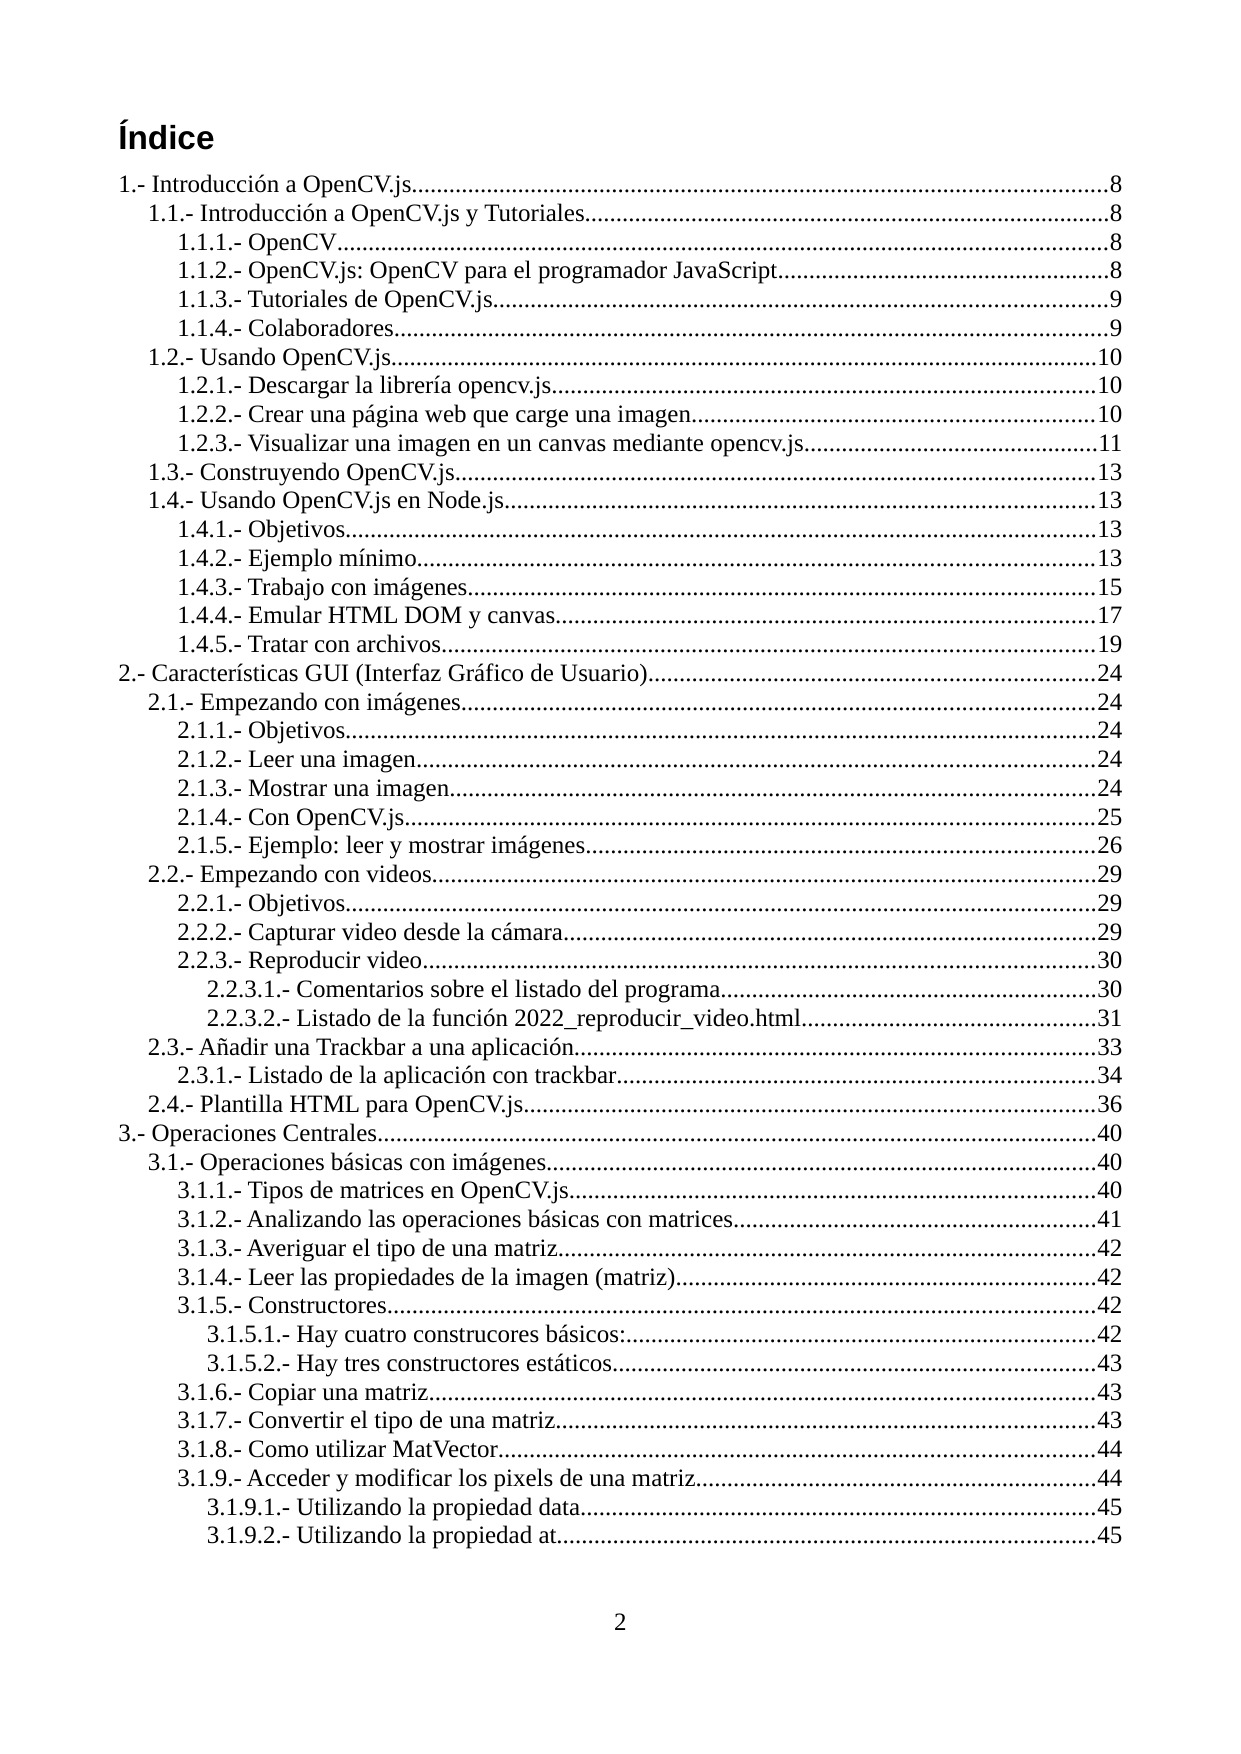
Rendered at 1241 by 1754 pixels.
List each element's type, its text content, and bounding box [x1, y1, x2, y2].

subtitle Índice [118, 118, 1122, 157]
text 3.1.1.- Tipos de matrices en OpenCV.js 40 [177, 1175, 1122, 1204]
text 2.2.2.- Capturar video desde la cámara 29 [177, 917, 1122, 945]
text 3.1.9.1.- Utilizando la propiedad data 45 [207, 1492, 1122, 1520]
text 3.1.8.- Como utilizar MatVector 44 [177, 1434, 1122, 1463]
text 1.4.5.- Tratar con archivos 19 [177, 629, 1122, 658]
text 3.1.6.- Copiar una matriz 43 [177, 1377, 1122, 1405]
text 1.4.- Usando OpenCV.js en Node.js 13 [148, 485, 1122, 514]
text 1.4.4.- Emular HTML DOM y canvas 17 [177, 600, 1122, 629]
text 2.2.3.1.- Comentarios sobre el listado del programa 30 [207, 974, 1122, 1003]
text 2.1.4.- Con OpenCV.js 25 [177, 802, 1122, 830]
text 3.1.9.2.- Utilizando la propiedad at 45 [207, 1520, 1122, 1549]
text 3.1.5.2.- Hay tres constructores estáticos 43 [207, 1348, 1122, 1377]
text 2.2.3.2.- Listado de la función 2022_reproducir_video.html 31 [207, 1003, 1122, 1032]
text 1.1.2.- OpenCV.js: OpenCV para el programador JavaScript 8 [177, 255, 1122, 284]
text 2.3.1.- Listado de la aplicación con trackbar 34 [177, 1060, 1122, 1089]
text 2.1.5.- Ejemplo: leer y mostrar imágenes 26 [177, 830, 1122, 859]
text 3.1.7.- Convertir el tipo de una matriz 43 [177, 1405, 1122, 1434]
text 3.1.4.- Leer las propiedades de la imagen (matriz) 42 [177, 1262, 1122, 1290]
text 1.2.3.- Visualizar una imagen en un canvas mediante opencv.js 11 [177, 428, 1122, 457]
text 1.2.1.- Descargar la librería opencv.js 10 [177, 370, 1122, 399]
text 2.1.- Empezando con imágenes 24 [148, 687, 1122, 715]
text 2.2.3.- Reproducir video 30 [177, 945, 1122, 974]
text 3.1.3.- Averiguar el tipo de una matriz 42 [177, 1233, 1122, 1262]
text 1.1.- Introducción a OpenCV.js y Tutoriales 8 [148, 198, 1122, 227]
text 2.1.3.- Mostrar una imagen 24 [177, 773, 1122, 802]
text 2.1.2.- Leer una imagen 24 [177, 744, 1122, 773]
text 1.- Introducción a OpenCV.js 8 [118, 169, 1122, 198]
text 2.3.- Añadir una Trackbar a una aplicación 33 [148, 1032, 1122, 1060]
text 1.4.1.- Objetivos 13 [177, 514, 1122, 543]
text 2.2.1.- Objetivos 29 [177, 888, 1122, 917]
text 1.4.2.- Ejemplo mínimo 13 [177, 543, 1122, 572]
text 3.1.5.1.- Hay cuatro construcores básicos: 42 [207, 1319, 1122, 1348]
text 1.1.1.- OpenCV 8 [177, 227, 1122, 255]
text 2.2.- Empezando con videos 29 [148, 859, 1122, 888]
text 3.1.2.- Analizando las operaciones básicas con matrices 41 [177, 1204, 1122, 1233]
text 2.- Características GUI (Interfaz Gráfico de Usuario) 24 [118, 658, 1122, 687]
text 1.1.4.- Colaboradores 9 [177, 313, 1122, 342]
text 3.1.9.- Acceder y modificar los pixels de una matriz 44 [177, 1463, 1122, 1492]
text 1.1.3.- Tutoriales de OpenCV.js 9 [177, 284, 1122, 313]
text 1.3.- Construyendo OpenCV.js 13 [148, 457, 1122, 485]
text 2.4.- Plantilla HTML para OpenCV.js 36 [148, 1089, 1122, 1118]
text 3.- Operaciones Centrales 40 [118, 1118, 1122, 1147]
text 2.1.1.- Objetivos 24 [177, 715, 1122, 744]
text 1.2.2.- Crear una página web que carge una imagen 10 [177, 399, 1122, 428]
text 3.1.- Operaciones básicas con imágenes 40 [148, 1147, 1122, 1175]
text 1.4.3.- Trabajo con imágenes 15 [177, 572, 1122, 600]
text 1.2.- Usando OpenCV.js 10 [148, 342, 1122, 370]
text 3.1.5.- Constructores 42 [177, 1290, 1122, 1319]
